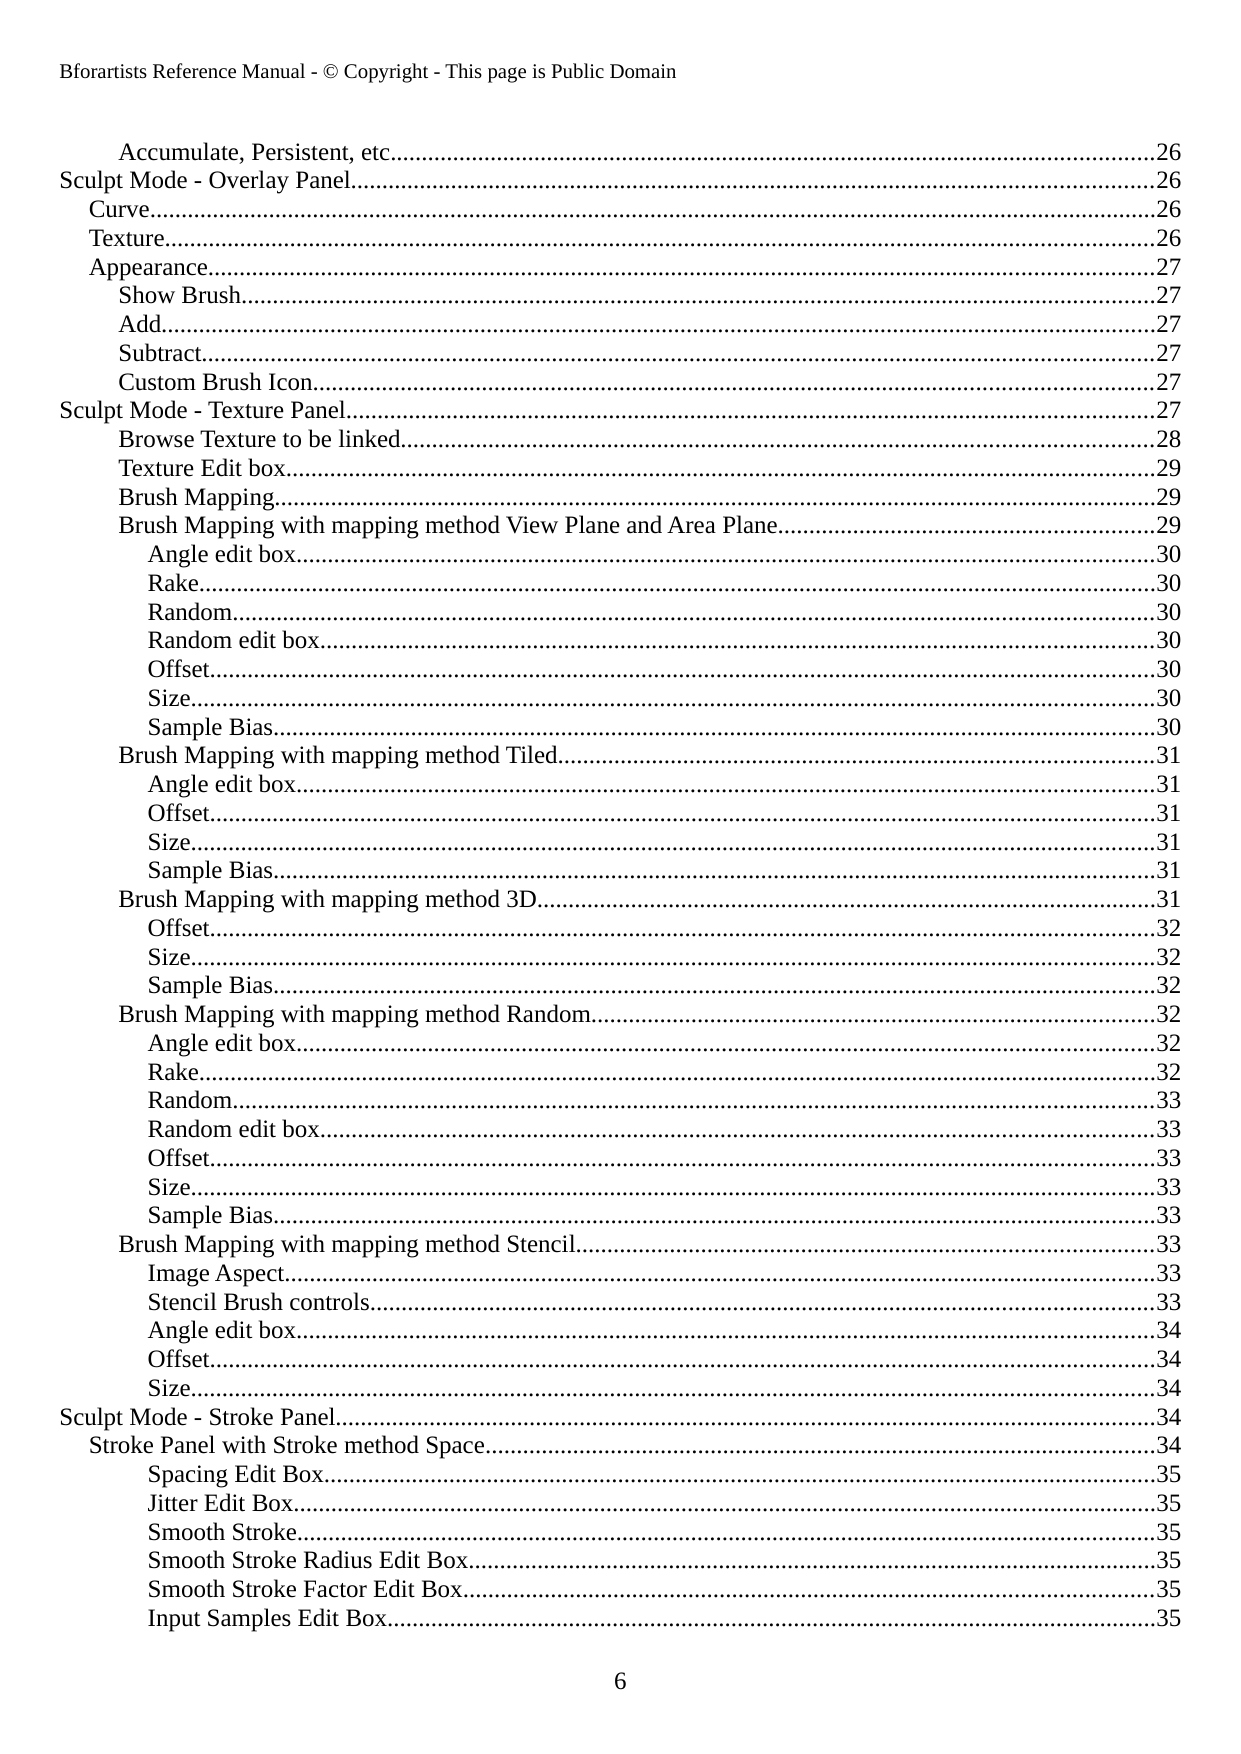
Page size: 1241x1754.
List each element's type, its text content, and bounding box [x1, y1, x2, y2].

text Texture Edit box 29 [118, 453, 1181, 482]
text Sample Bias 33 [147, 1200, 1181, 1229]
text Random edit box 33 [147, 1114, 1181, 1143]
text Rake 30 [147, 568, 1181, 597]
text Angle edit box 34 [147, 1315, 1181, 1344]
text Brush Mapping 29 [118, 482, 1181, 510]
text Random 30 [147, 597, 1181, 625]
text Size 30 [147, 683, 1181, 712]
text Size 32 [147, 942, 1181, 970]
text Stencil Brush controls 33 [147, 1287, 1181, 1315]
text Jitter Edit Box 35 [147, 1488, 1181, 1517]
text Size 34 [147, 1373, 1181, 1402]
text Show Brush 27 [118, 280, 1181, 309]
text Brush Mapping with mapping method Stencil 33 [118, 1229, 1181, 1258]
text Accumulate, Persistent, etc. 26 [118, 137, 1181, 165]
text Image Aspect 33 [147, 1258, 1181, 1287]
text Subtract 27 [118, 338, 1181, 367]
text Texture 26 [88, 223, 1181, 252]
text Add 27 [118, 309, 1181, 338]
text Brush Mapping with mapping method Tiled 31 [118, 740, 1181, 769]
text Brush Mapping with mapping method 3D 31 [118, 884, 1181, 913]
text Offset 31 [147, 798, 1181, 827]
text Custom Brush Icon 27 [118, 367, 1181, 395]
text Brush Mapping with mapping method View Plane and Area Plane 29 [118, 510, 1181, 539]
text Size 33 [147, 1172, 1181, 1200]
text Random edit box 30 [147, 625, 1181, 654]
text Angle edit box 32 [147, 1028, 1181, 1057]
text Rake 32 [147, 1057, 1181, 1085]
text Angle edit box 31 [147, 769, 1181, 798]
text Sculpt Mode - Texture Panel 27 [59, 395, 1181, 424]
text Smooth Stroke 35 [147, 1517, 1181, 1545]
text Offset 30 [147, 654, 1181, 683]
text Offset 33 [147, 1143, 1181, 1172]
text Angle edit box 30 [147, 539, 1181, 568]
text Sculpt Mode - Overlay Panel 26 [59, 165, 1181, 194]
text Offset 32 [147, 913, 1181, 942]
text Spacing Edit Box 35 [147, 1459, 1181, 1488]
text Sample Bias 31 [147, 855, 1181, 884]
text Smooth Stroke Radius Edit Box 35 [147, 1545, 1181, 1574]
text Stroke Panel with Stroke method Space 34 [88, 1430, 1181, 1459]
text Curve 26 [88, 194, 1181, 223]
text Brush Mapping with mapping method Random 32 [118, 999, 1181, 1028]
text Sculpt Mode - Stroke Panel 34 [59, 1402, 1181, 1430]
text Sample Bias 30 [147, 712, 1181, 740]
text Sample Bias 32 [147, 970, 1181, 999]
text Offset 34 [147, 1344, 1181, 1373]
text Input Samples Edit Box 35 [147, 1603, 1181, 1632]
text Random 33 [147, 1085, 1181, 1114]
text Appearance 27 [88, 252, 1181, 280]
text Browse Texture to be linked 28 [118, 424, 1181, 453]
text Smooth Stroke Factor Edit Box 35 [147, 1574, 1181, 1603]
text Size 31 [147, 827, 1181, 855]
